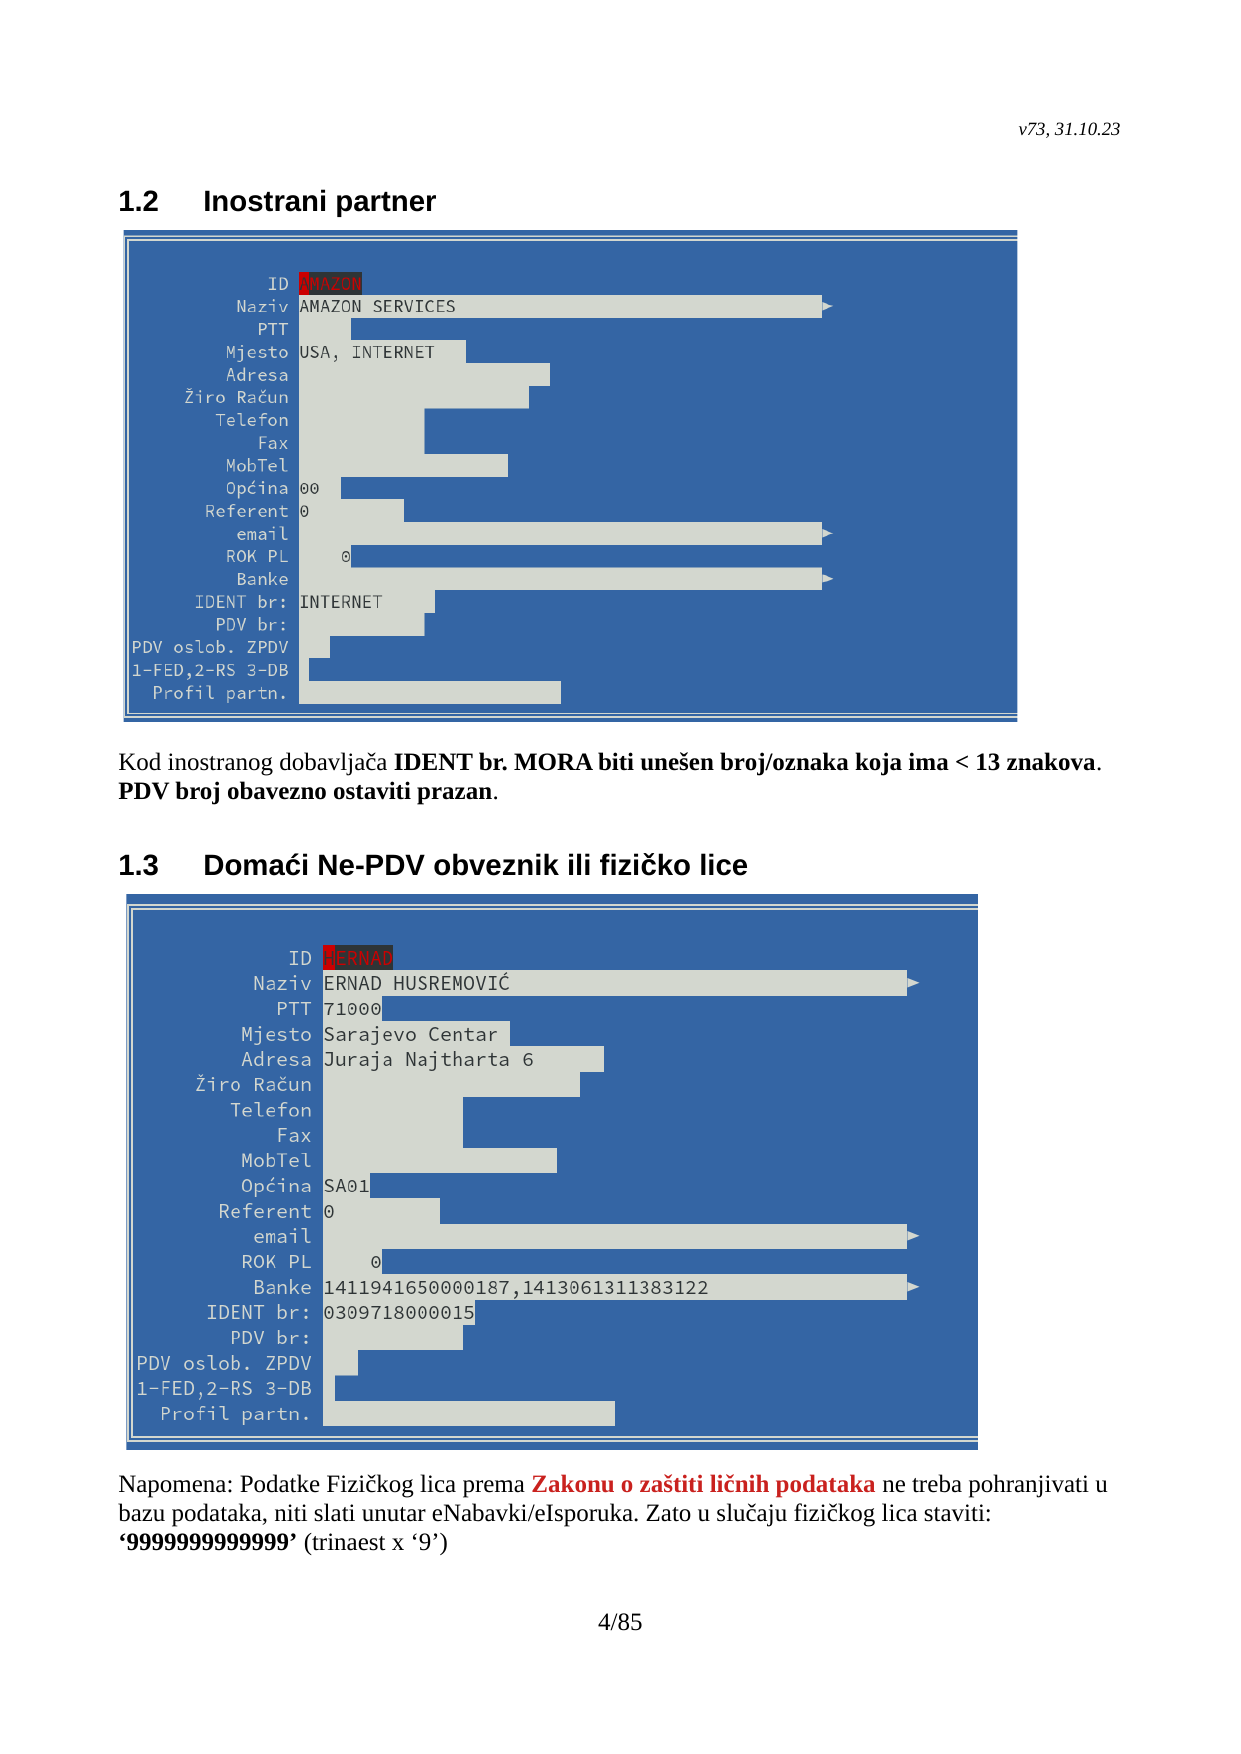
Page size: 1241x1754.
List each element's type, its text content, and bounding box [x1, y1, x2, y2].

text Kod inostranog dobavljača IDENT br. MORA biti unešen broj/oznaka koja ima < 13 znakova. [118, 747, 1122, 776]
text PDV broj obavezno ostaviti prazan. [118, 776, 1122, 805]
picture [123, 230, 1018, 722]
subtitle Domaći Ne-PDV obveznik ili fizičko lice [118, 848, 1122, 882]
picture [126, 894, 978, 1450]
text Napomena: Podatke Fizičkog lica prema Zakonu o zaštiti ličnih podataka ne treba pohranjivati u bazu podataka, niti slati unutar eNabavki/eIsporuka. Zato u slučaju fizičkog lica staviti: ‘9999999999999’ (trinaest x ‘9’) [118, 1469, 1122, 1556]
subtitle Inostrani partner [118, 184, 1122, 217]
